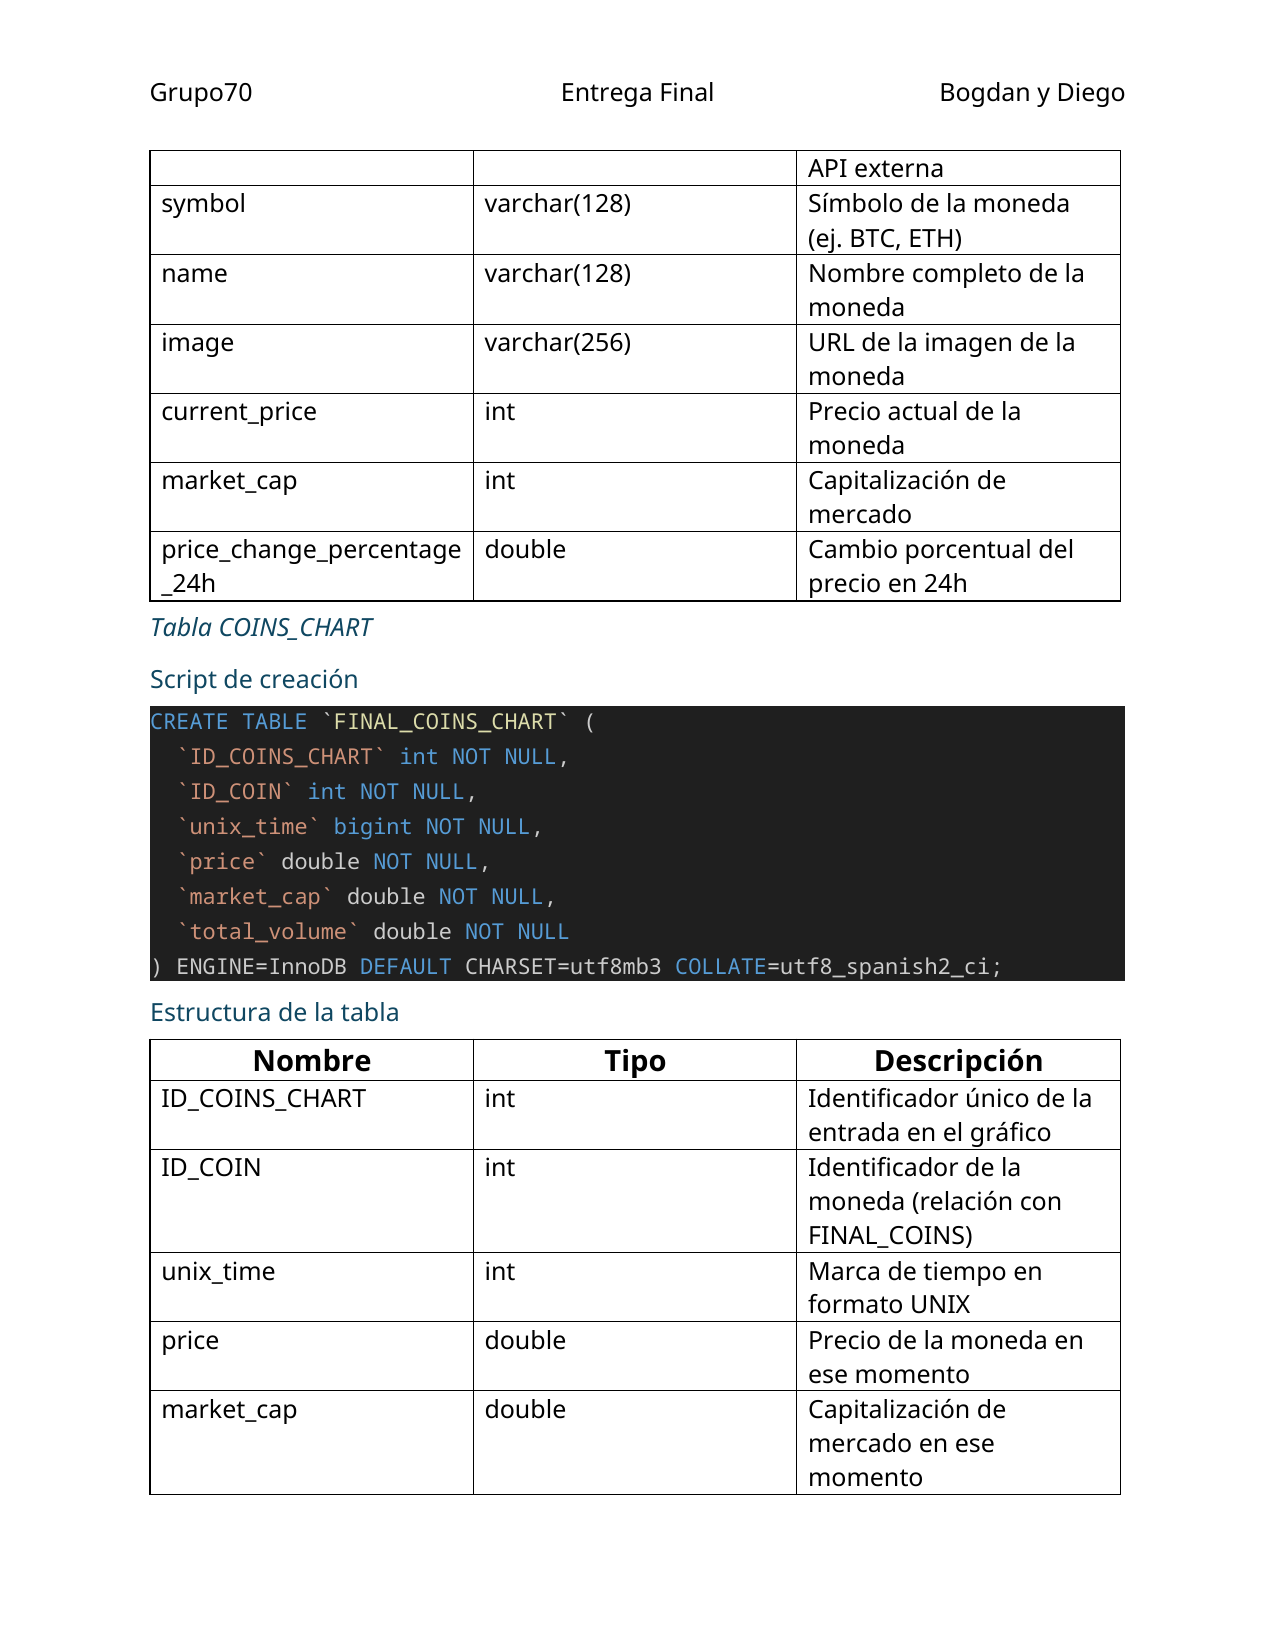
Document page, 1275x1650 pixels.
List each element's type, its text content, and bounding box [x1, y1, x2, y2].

table_cell API externa [797, 151, 1120, 185]
table_cell current_price [151, 394, 473, 462]
text ) ENGINE=InnoDB DEFAULT CHARSET=utf8mb3 COLLATE=utf8_spanish2_ci; [150, 951, 1125, 981]
table_cell int [474, 1081, 796, 1149]
subtitle Estructura de la tabla [150, 995, 1125, 1029]
table_cell name [151, 255, 473, 323]
table_cell Nombre completo de la moneda [797, 255, 1120, 323]
subtitle Tabla COINS_CHART [150, 610, 1125, 644]
table_cell Capitalización de mercado en ese momento [797, 1391, 1120, 1494]
table_cell market_cap [151, 1391, 473, 1494]
table_header Nombre [151, 1040, 473, 1080]
table_cell unix_time [151, 1253, 473, 1321]
table_cell [151, 151, 473, 185]
table_cell ID_COINS_CHART [151, 1081, 473, 1149]
table_cell Cambio porcentual del precio en 24h [797, 532, 1120, 600]
text `market_cap` double NOT NULL, [150, 881, 1125, 911]
table_cell int [474, 463, 796, 531]
table_cell [474, 151, 796, 185]
table_cell ID_COIN [151, 1150, 473, 1252]
text `total_volume` double NOT NULL [150, 916, 1125, 946]
table_cell varchar(128) [474, 255, 796, 323]
table_cell double [474, 1391, 796, 1494]
text `price` double NOT NULL, [150, 846, 1125, 876]
table_cell URL de la imagen de la moneda [797, 325, 1120, 393]
table_cell int [474, 1150, 796, 1252]
table_cell int [474, 394, 796, 462]
table_cell price_change_percentage_24h [151, 532, 473, 600]
table_cell price [151, 1322, 473, 1390]
text `unix_time` bigint NOT NULL, [150, 811, 1125, 841]
table_cell double [474, 532, 796, 600]
text `ID_COIN` int NOT NULL, [150, 776, 1125, 806]
table_cell Precio actual de la moneda [797, 394, 1120, 462]
table_cell Identificador de la moneda (relación con FINAL_COINS) [797, 1150, 1120, 1252]
table_cell varchar(256) [474, 325, 796, 393]
text `ID_COINS_CHART` int NOT NULL, [150, 741, 1125, 771]
table_header Descripción [797, 1040, 1120, 1080]
table_cell Precio de la moneda en ese momento [797, 1322, 1120, 1390]
subtitle Script de creación [150, 662, 1125, 696]
table_cell double [474, 1322, 796, 1390]
text CREATE TABLE `FINAL_COINS_CHART` ( [150, 706, 1125, 735]
table_cell int [474, 1253, 796, 1321]
table_cell symbol [151, 186, 473, 254]
table_cell market_cap [151, 463, 473, 531]
table_cell Símbolo de la moneda (ej. BTC, ETH) [797, 186, 1120, 254]
table_cell image [151, 325, 473, 393]
table_cell Identificador único de la entrada en el gráfico [797, 1081, 1120, 1149]
table_cell varchar(128) [474, 186, 796, 254]
table_header Tipo [474, 1040, 796, 1080]
table_cell Capitalización de mercado [797, 463, 1120, 531]
table_cell Marca de tiempo en formato UNIX [797, 1253, 1120, 1321]
